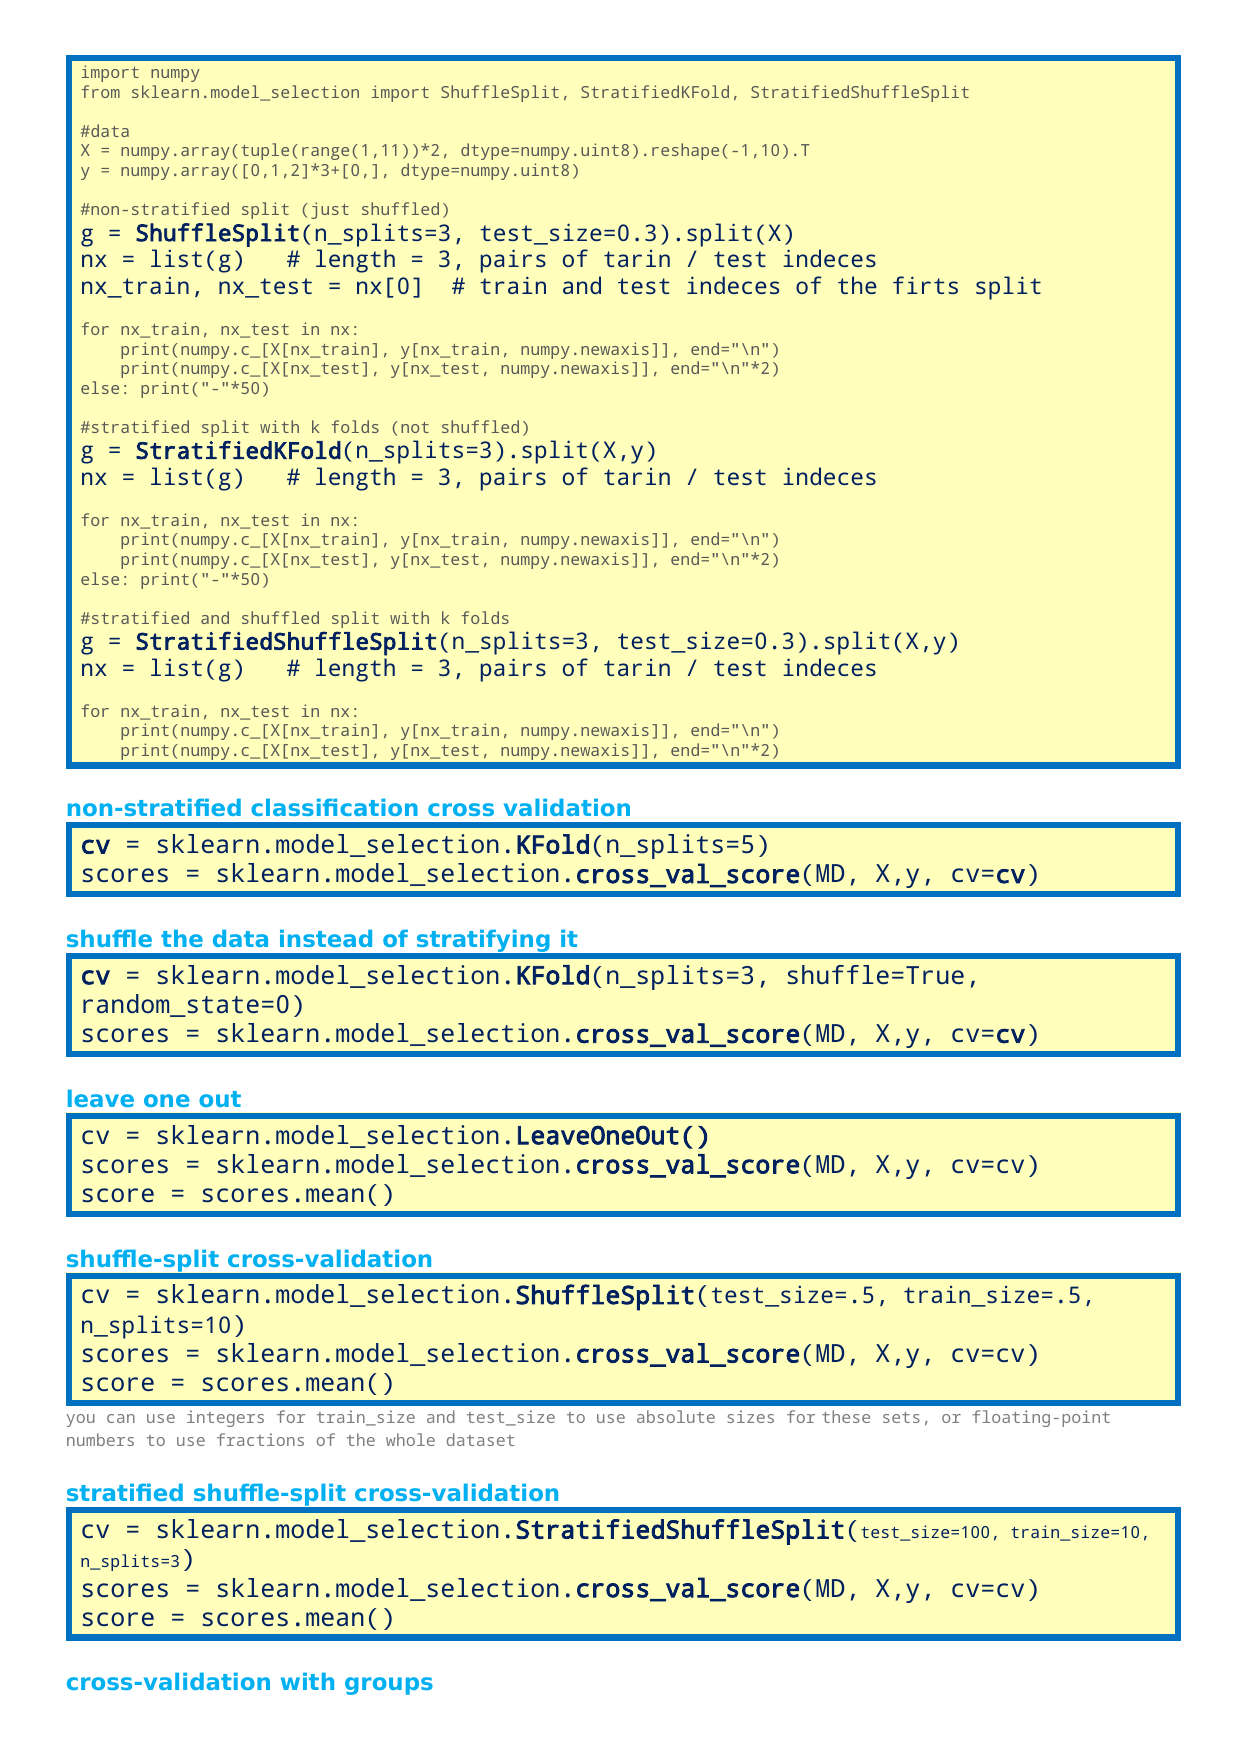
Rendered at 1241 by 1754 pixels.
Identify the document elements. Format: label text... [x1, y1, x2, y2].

title cross-validation with groups [66, 1669, 1181, 1696]
text nx = list(g) # length = 3, pairs of tarin / test indeces [72, 647, 1175, 674]
text scores = sklearn.model_selection.cross_val_score(MD, X,y, cv=cv) [72, 1331, 1175, 1360]
text score = scores.mean() [72, 1360, 1175, 1400]
text y = numpy.array([0,1,2]*3+[0,], dtype=numpy.uint8) [72, 153, 1175, 172]
text for nx_train, nx_test in nx: [72, 312, 1175, 331]
title shuffle the data instead of stratifying it [66, 926, 1181, 953]
title non-stratified classification cross validation [66, 795, 1181, 822]
text nx = list(g) # length = 3, pairs of tarin / test indeces [72, 238, 1175, 265]
text else: print("-"*50) [72, 561, 1175, 581]
text g = StratifiedShuffleSplit(n_splits=3, test_size=0.3).split(X,y) [72, 620, 1175, 647]
text print(numpy.c_[X[nx_test], y[nx_test, numpy.newaxis]], end="\n"*2) [72, 542, 1175, 561]
text cv = sklearn.model_selection.KFold(n_splits=5) [72, 828, 1175, 851]
text print(numpy.c_[X[nx_test], y[nx_test, numpy.newaxis]], end="\n"*2) [72, 732, 1175, 762]
text scores = sklearn.model_selection.cross_val_score(MD, X,y, cv=cv) [72, 1011, 1175, 1051]
text score = scores.mean() [72, 1171, 1175, 1211]
text print(numpy.c_[X[nx_test], y[nx_test, numpy.newaxis]], end="\n"*2) [72, 351, 1175, 370]
text scores = sklearn.model_selection.cross_val_score(MD, X,y, cv=cv) [72, 851, 1175, 891]
text g = ShuffleSplit(n_splits=3, test_size=0.3).split(X) [72, 211, 1175, 238]
text from sklearn.model_selection import ShuffleSplit, StratifiedKFold, StratifiedShuffleSplit [72, 74, 1175, 94]
text scores = sklearn.model_selection.cross_val_score(MD, X,y, cv=cv) [72, 1142, 1175, 1171]
text print(numpy.c_[X[nx_train], y[nx_train, numpy.newaxis]], end="\n") [72, 522, 1175, 542]
text else: print("-"*50) [72, 370, 1175, 390]
title leave one out [66, 1086, 1181, 1112]
text for nx_train, nx_test in nx: [72, 502, 1175, 522]
title stratified shuffle-split cross-validation [66, 1480, 1181, 1507]
text #stratified split with k folds (not shuffled) [72, 409, 1175, 429]
text g = StratifiedKFold(n_splits=3).split(X,y) [72, 429, 1175, 456]
text you can use integers for train_size and test_size to use absolute sizes for these sets, or floating-point numbers to use fractions of the whole dataset [66, 1406, 1181, 1452]
text score = scores.mean() [72, 1595, 1175, 1634]
text nx = list(g) # length = 3, pairs of tarin / test indeces [72, 456, 1175, 483]
text print(numpy.c_[X[nx_train], y[nx_train, numpy.newaxis]], end="\n") [72, 331, 1175, 351]
text scores = sklearn.model_selection.cross_val_score(MD, X,y, cv=cv) [72, 1566, 1175, 1595]
text print(numpy.c_[X[nx_train], y[nx_train, numpy.newaxis]], end="\n") [72, 713, 1175, 732]
text #stratified and shuffled split with k folds [72, 600, 1175, 620]
text X = numpy.array(tuple(range(1,11))*2, dtype=numpy.uint8).reshape(-1,10).T [72, 133, 1175, 153]
text cv = sklearn.model_selection.ShuffleSplit(test_size=.5, train_size=.5, n_splits=10) [72, 1279, 1175, 1331]
text nx_train, nx_test = nx[0] # train and test indeces of the firts split [72, 265, 1175, 292]
text #data [72, 113, 1175, 133]
title shuffle-split cross-validation [66, 1246, 1181, 1272]
text import numpy [72, 61, 1175, 74]
text cv = sklearn.model_selection.KFold(n_splits=3, shuffle=True, random_state=0) [72, 959, 1175, 1011]
text for nx_train, nx_test in nx: [72, 693, 1175, 713]
text cv = sklearn.model_selection.LeaveOneOut() [72, 1119, 1175, 1142]
text cv = sklearn.model_selection.StratifiedShuffleSplit(test_size=100, train_size=10, n_splits=3) [72, 1513, 1175, 1566]
text #non-stratified split (just shuffled) [72, 192, 1175, 211]
